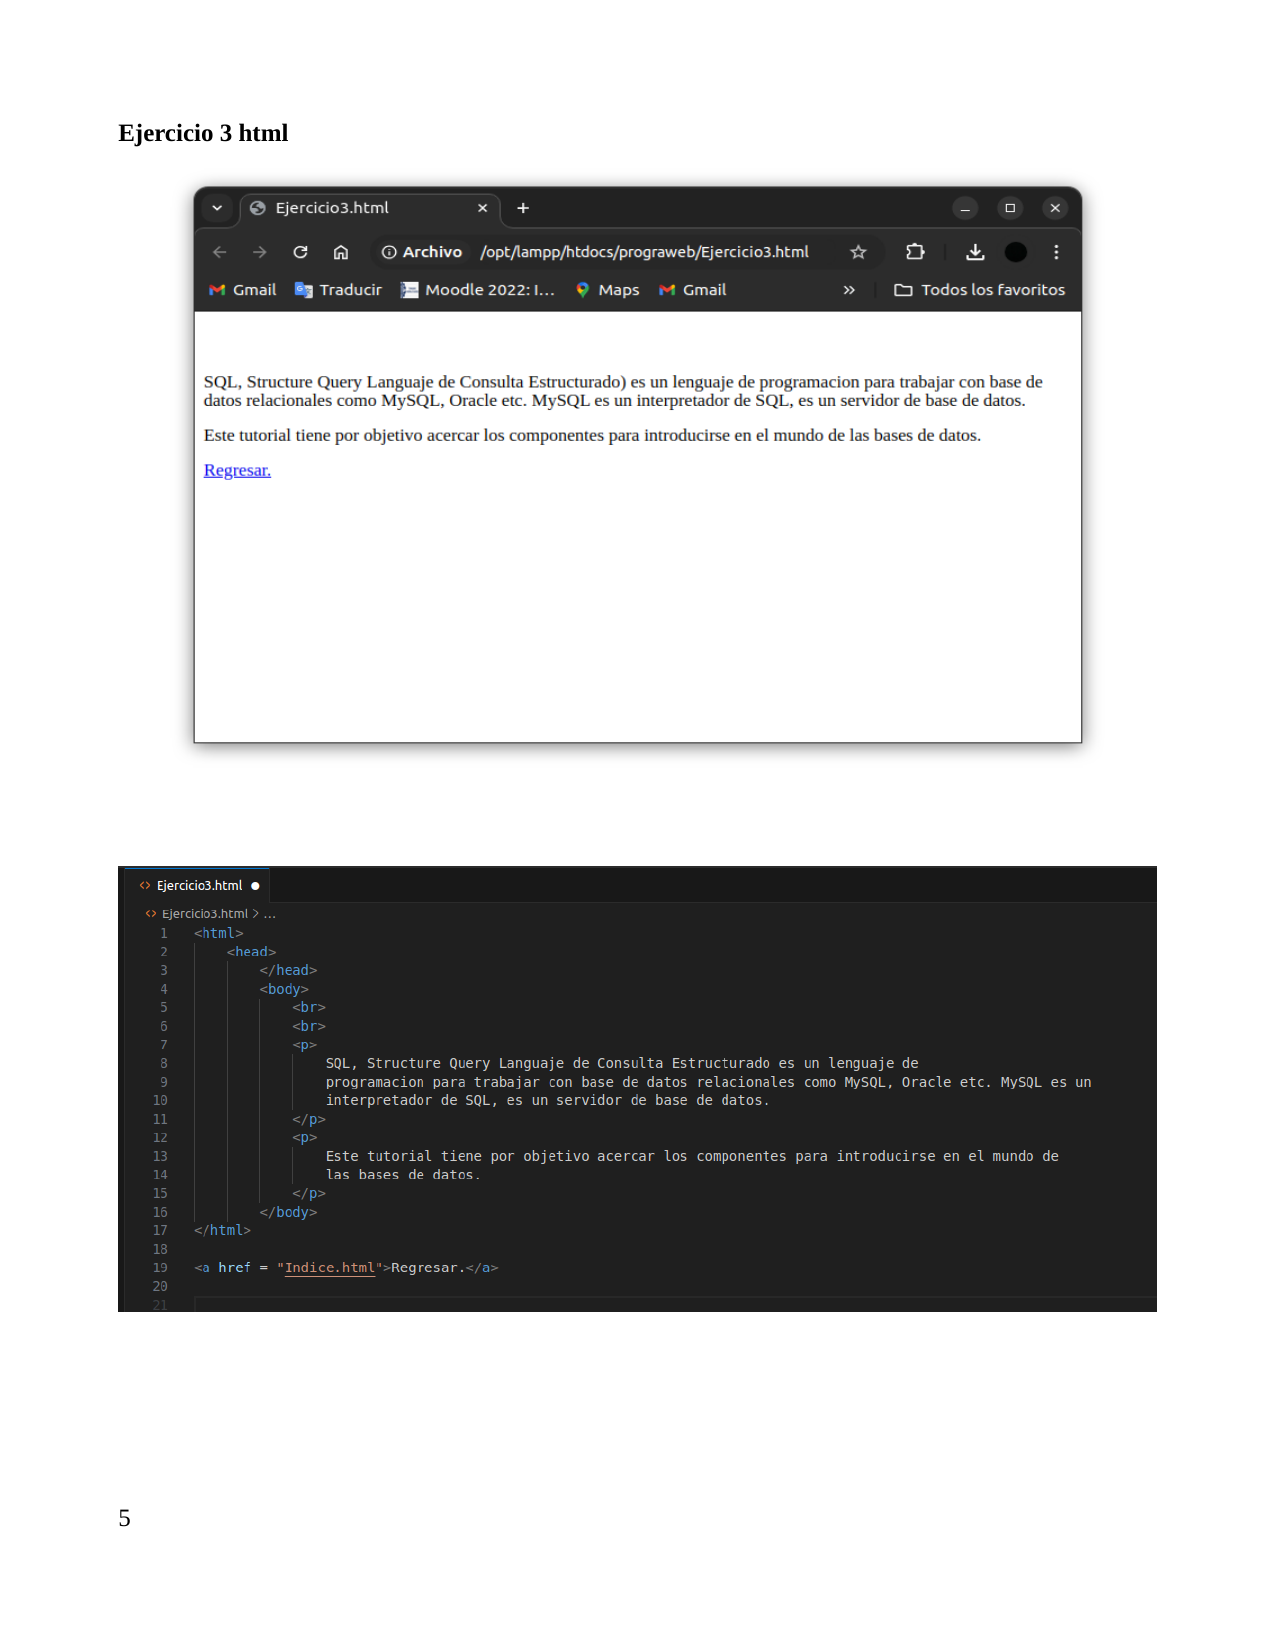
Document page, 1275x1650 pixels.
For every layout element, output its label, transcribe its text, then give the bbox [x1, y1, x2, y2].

picture [118, 866, 1157, 1312]
subtitle Ejercicio 3 html [118, 118, 1157, 147]
picture [170, 168, 1105, 768]
